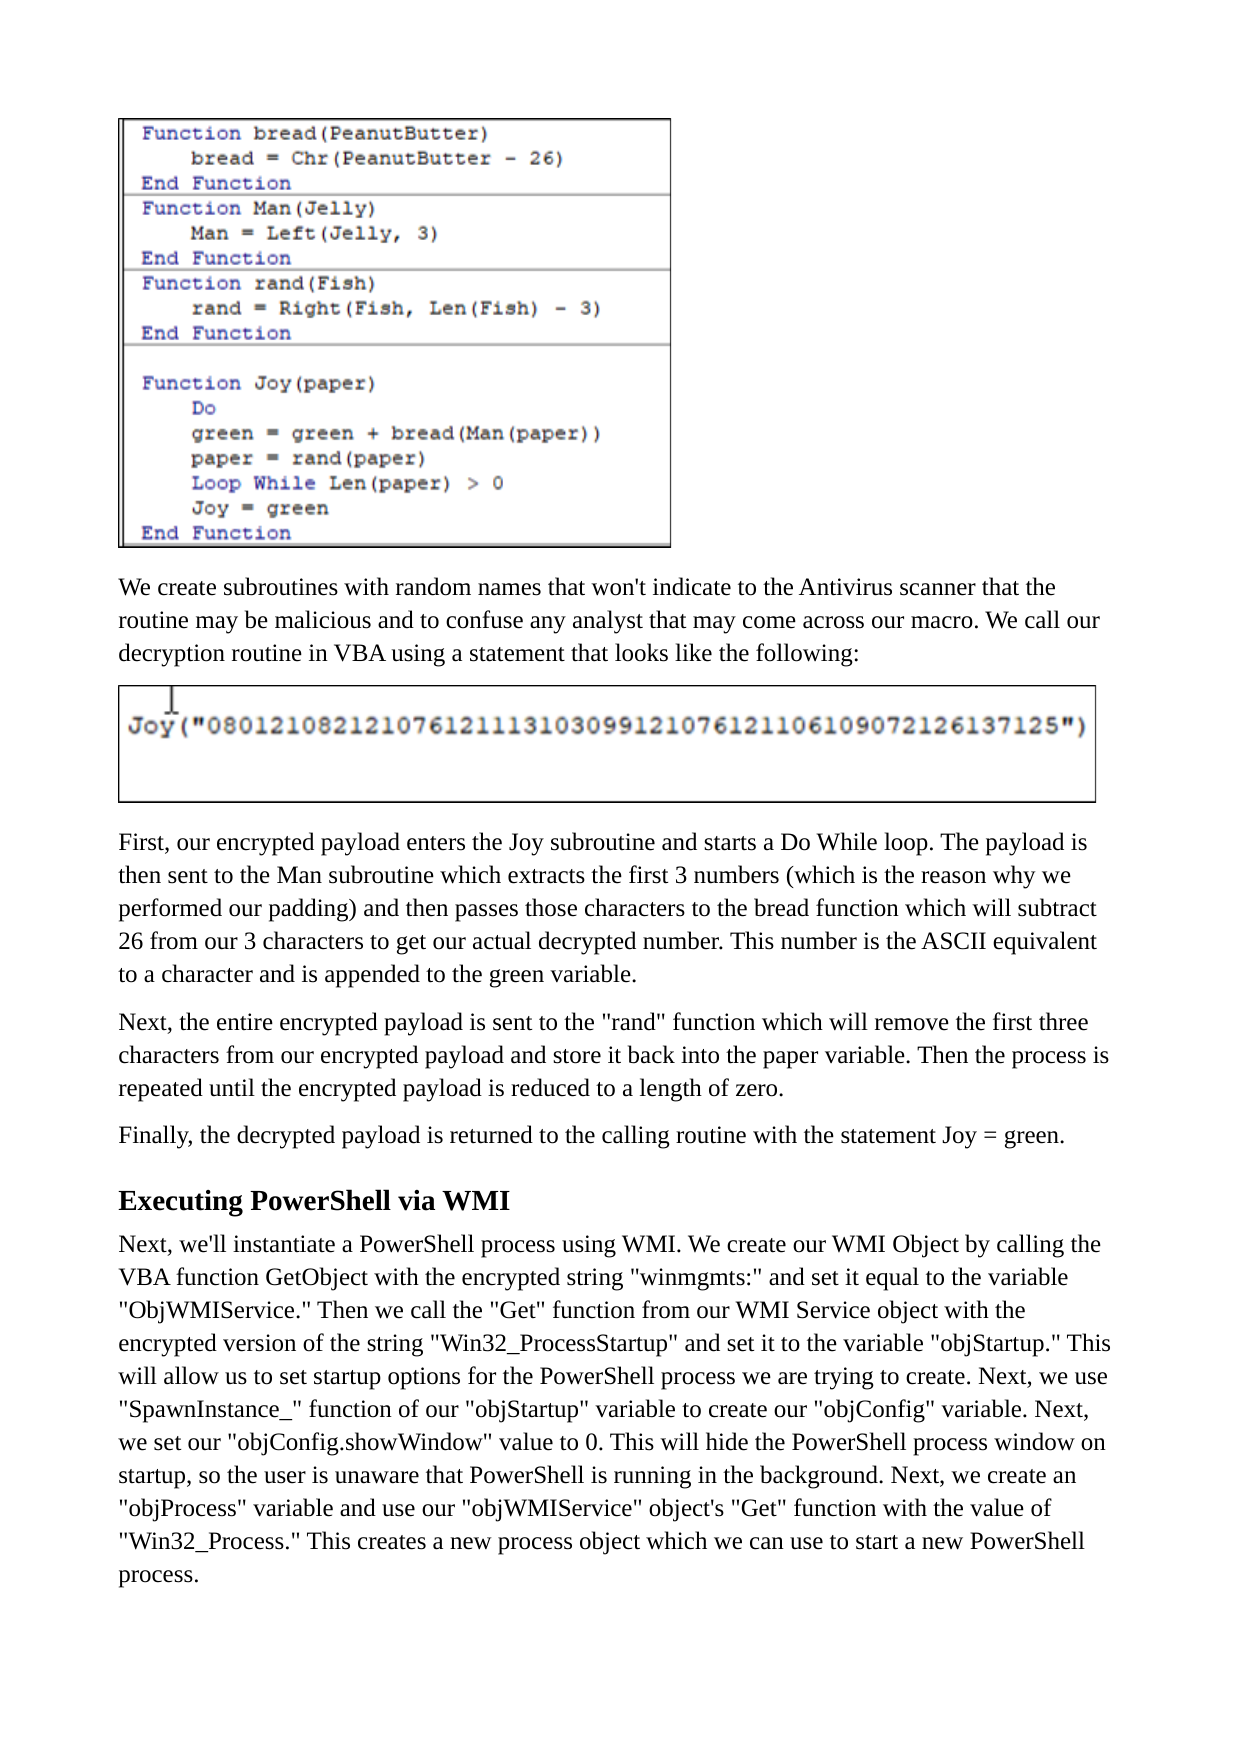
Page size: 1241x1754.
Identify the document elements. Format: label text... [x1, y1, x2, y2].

picture [118, 685, 1097, 803]
subtitle Executing PowerShell via WMI [118, 1183, 1122, 1216]
text Next, the entire encrypted payload is sent to the "rand" function which will remove the first three characters from our encrypted payload and store it back into the paper variable. Then the process is repeated until the encrypted payload is reduced to a length of zero. [118, 1007, 1122, 1102]
text Next, we'll instantiate a PowerShell process using WMI. We create our WMI Object by calling the VBA function GetObject with the encrypted string "winmgmts:" and set it equal to the variable "ObjWMIService." Then we call the "Get" function from our WMI Service object with the encrypted version of the string "Win32_ProcessStartup" and set it to the variable "objStartup." This will allow us to set startup options for the PowerShell process we are trying to create. Next, we use "SpawnInstance_" function of our "objStartup" variable to create our "objConfig" variable. Next, we set our "objConfig.showWindow" value to 0. This will hide the PowerShell process window on startup, so the user is unaware that PowerShell is running in the background. Next, we create an "objProcess" variable and use our "objWMIService" object's "Get" function with the value of "Win32_Process." This creates a new process object which we can use to start a new PowerShell process. [118, 1229, 1122, 1588]
text First, our encrypted payload enters the Joy subroutine and starts a Do While loop. The payload is then sent to the Man subroutine which extracts the first 3 numbers (which is the reason why we performed our padding) and then passes those characters to the bread function which will subtract 26 from our 3 characters to get our actual decrypted number. This number is the ASCII equivalent to a character and is appended to the green variable. [118, 827, 1122, 988]
text We create subroutines with random names that won't indicate to the Antivirus scanner that the routine may be malicious and to confuse any analyst that may come across our macro. We call our decryption routine in VBA using a statement that looks like the following: [118, 572, 1122, 667]
text Finally, the decrypted payload is returned to the calling routine with the statement Joy = green. [118, 1120, 1122, 1149]
picture [118, 118, 672, 548]
